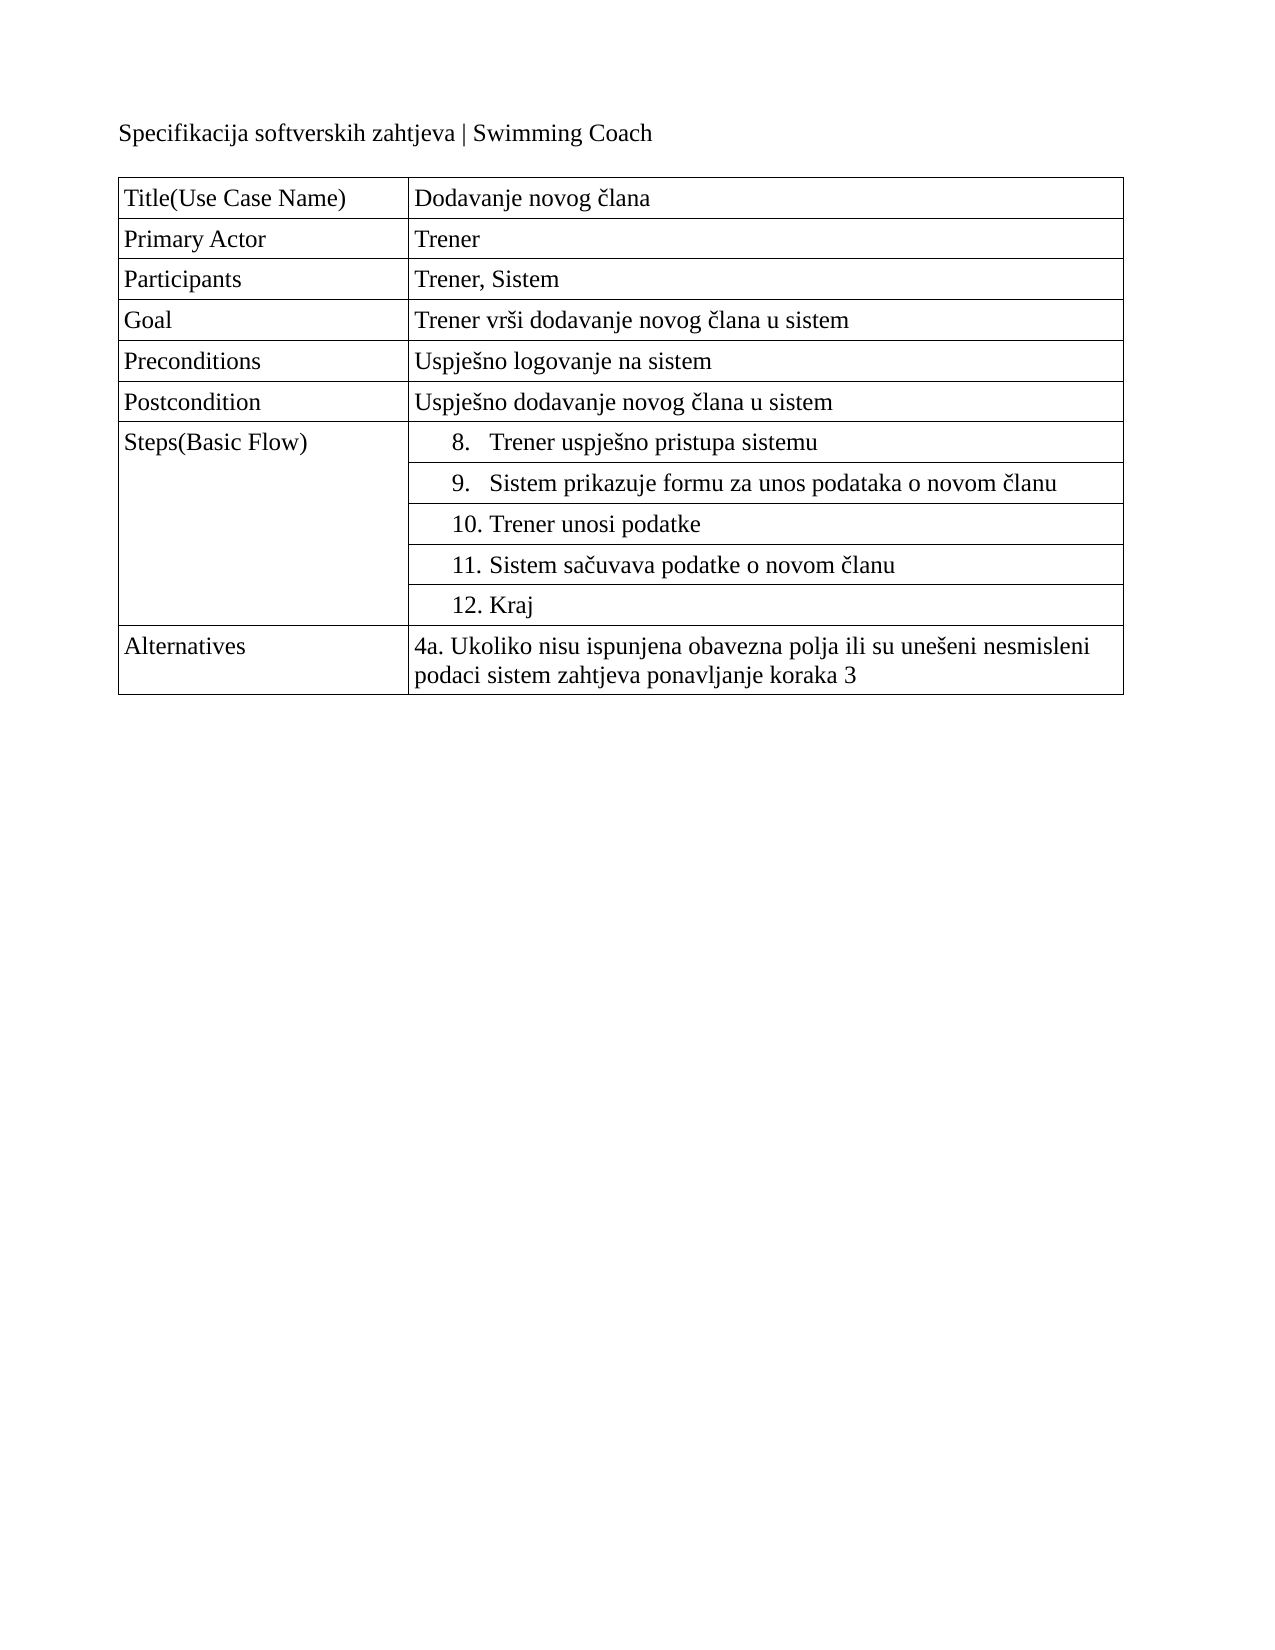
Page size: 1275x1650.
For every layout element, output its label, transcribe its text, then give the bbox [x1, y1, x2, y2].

table_cell Uspješno dodavanje novog člana u sistem [409, 382, 1123, 421]
table_cell Primary Actor [119, 219, 408, 258]
table_cell Steps(Basic Flow) [119, 422, 408, 625]
table_header Title(Use Case Name) [119, 178, 408, 218]
table_cell Alternatives [119, 626, 408, 694]
table_cell Trener uspješno pristupa sistemu [409, 422, 1123, 462]
table_header Dodavanje novog člana [409, 178, 1123, 218]
table_cell Trener unosi podatke [409, 504, 1123, 543]
table_cell Kraj [409, 585, 1123, 625]
table_cell Trener, Sistem [409, 259, 1123, 299]
table_cell Goal [119, 300, 408, 340]
table_cell Participants [119, 259, 408, 299]
table_cell Uspješno logovanje na sistem [409, 341, 1123, 381]
table_cell Preconditions [119, 341, 408, 381]
table_cell Trener [409, 219, 1123, 258]
table_cell Sistem sačuvava podatke o novom članu [409, 545, 1123, 584]
table_cell 4a. Ukoliko nisu ispunjena obavezna polja ili su unešeni nesmisleni podaci sistem zahtjeva ponavljanje koraka 3 [409, 626, 1123, 694]
table_cell Postcondition [119, 382, 408, 421]
table_cell Trener vrši dodavanje novog člana u sistem [409, 300, 1123, 340]
table_cell Sistem prikazuje formu za unos podataka o novom članu [409, 463, 1123, 503]
